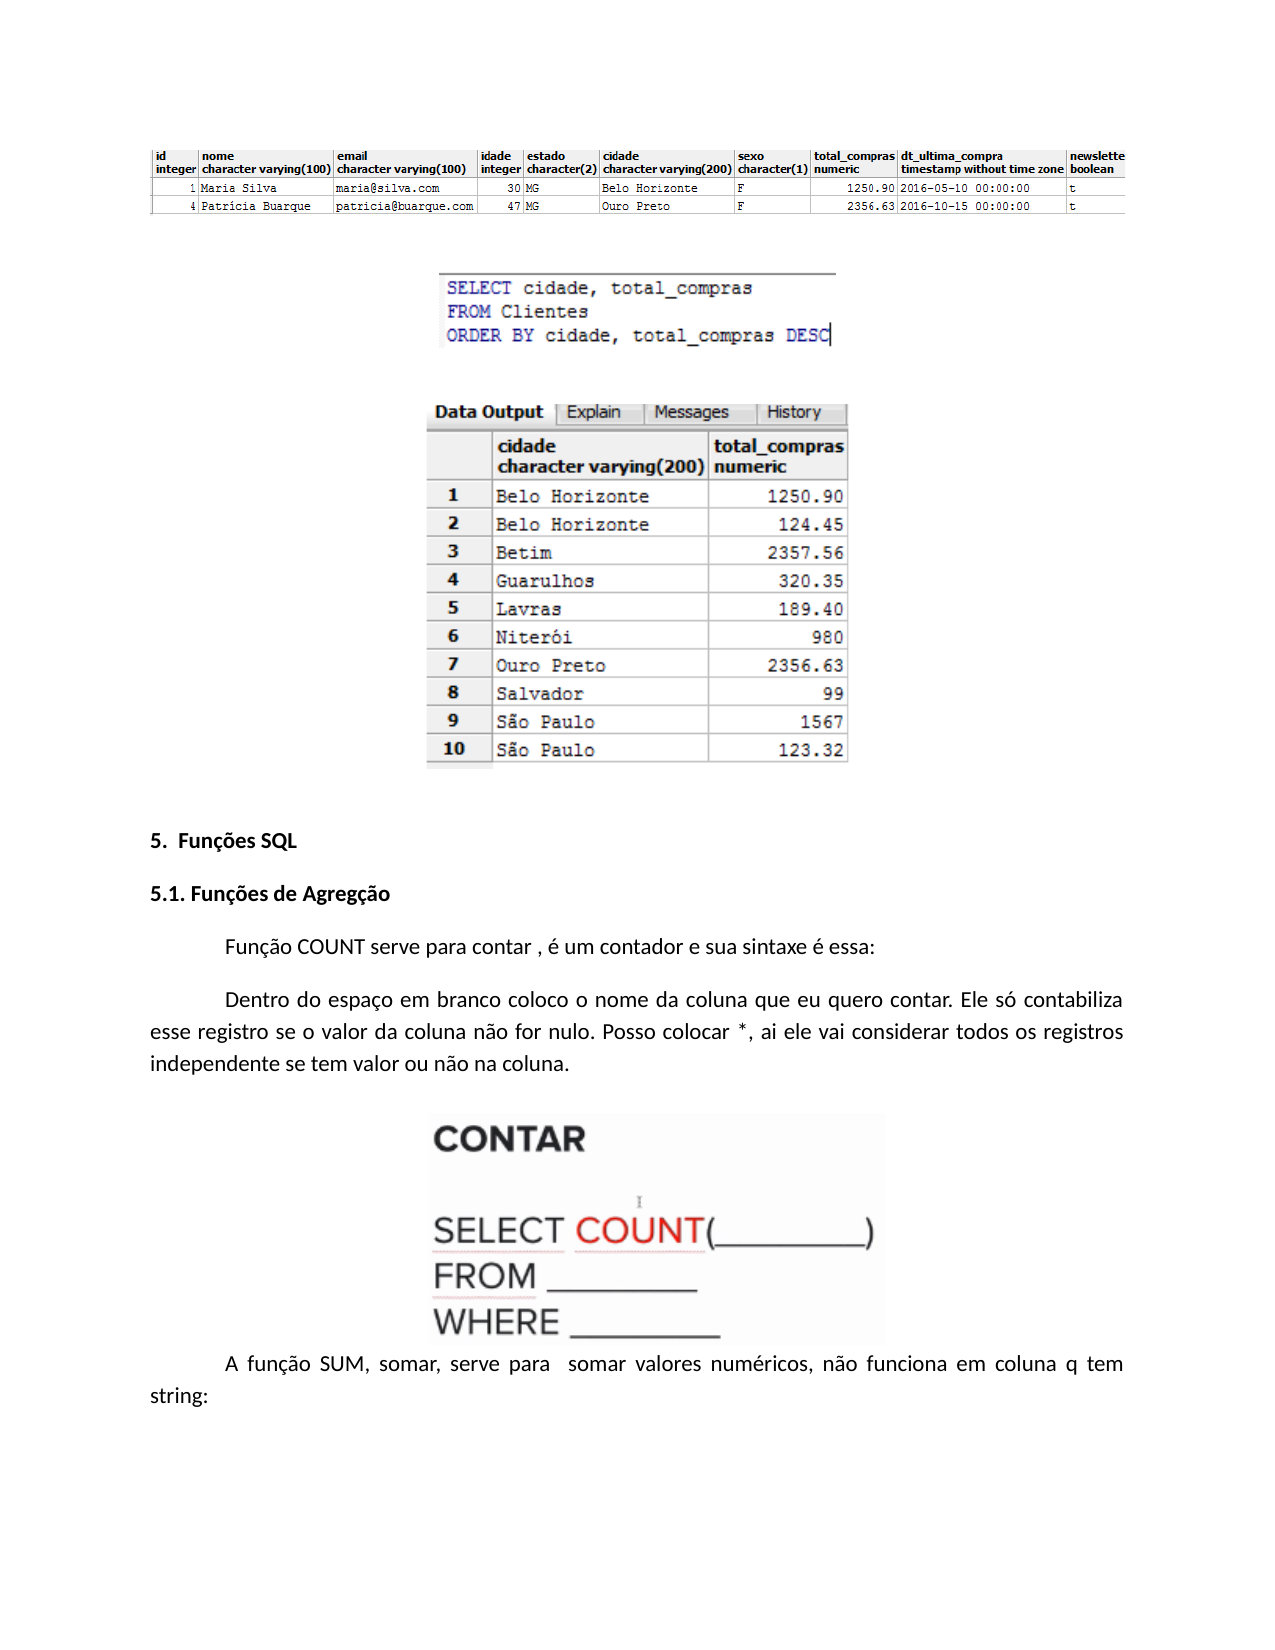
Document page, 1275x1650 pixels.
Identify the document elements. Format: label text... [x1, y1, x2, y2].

text A função SUM, somar, serve para somar valores numéricos, não funciona em coluna q tem string: [150, 1102, 1125, 1409]
text 5.1. Funções de Agregção [150, 879, 1125, 907]
text Dentro do espaço em branco coloco o nome da coluna que eu quero contar. Ele só contabiliza esse registro se o valor da coluna não for nulo. Posso colocar *, ai ele vai considerar todos os registros independente se tem valor ou não na coluna. [150, 985, 1125, 1077]
text 5. Funções SQL [150, 826, 1125, 854]
text Função COUNT serve para contar , é um contador e sua sintaxe é essa: [150, 932, 1125, 960]
picture [426, 404, 849, 769]
picture [439, 272, 836, 348]
picture [150, 150, 1125, 216]
picture [428, 1113, 887, 1345]
